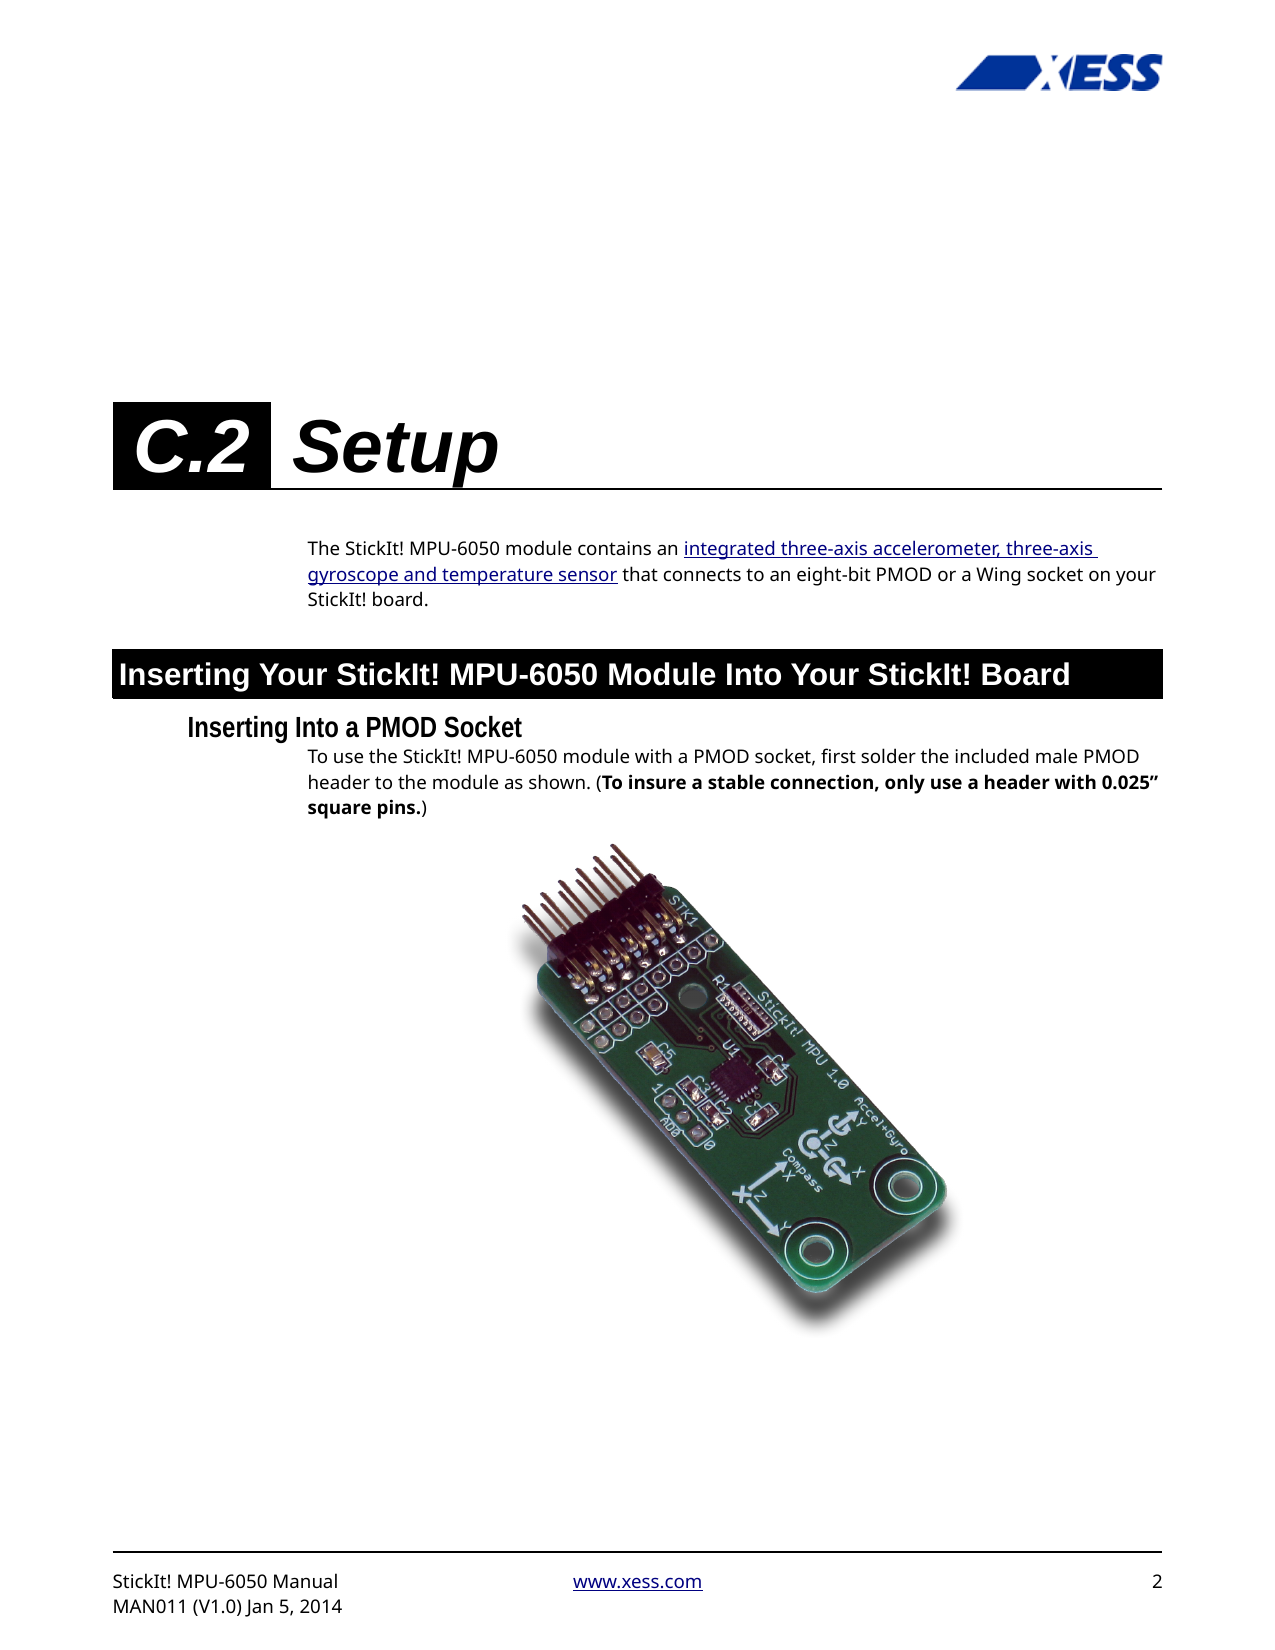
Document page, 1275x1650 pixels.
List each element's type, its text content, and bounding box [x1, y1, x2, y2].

picture [501, 832, 969, 1349]
subtitle Setup [271, 402, 1162, 488]
subtitle Inserting Into a PMOD Socket [187, 710, 1162, 743]
text To use the StickIt! MPU-6050 module with a PMOD socket, first solder the included male PMOD header to the module as shown. (To insure a stable connection, only use a header with 0.025” square pins.) [307, 743, 1162, 820]
picture [955, 54, 1163, 91]
text The StickIt! MPU-6050 module contains an integrated three-axis accelerometer, three-axis gyroscope and temperature sensor that connects to an eight-bit PMOD or a Wing socket on your StickIt! board. [307, 535, 1162, 612]
subtitle Inserting Your StickIt! MPU-6050 Module Into Your StickIt! Board [114, 650, 1162, 698]
